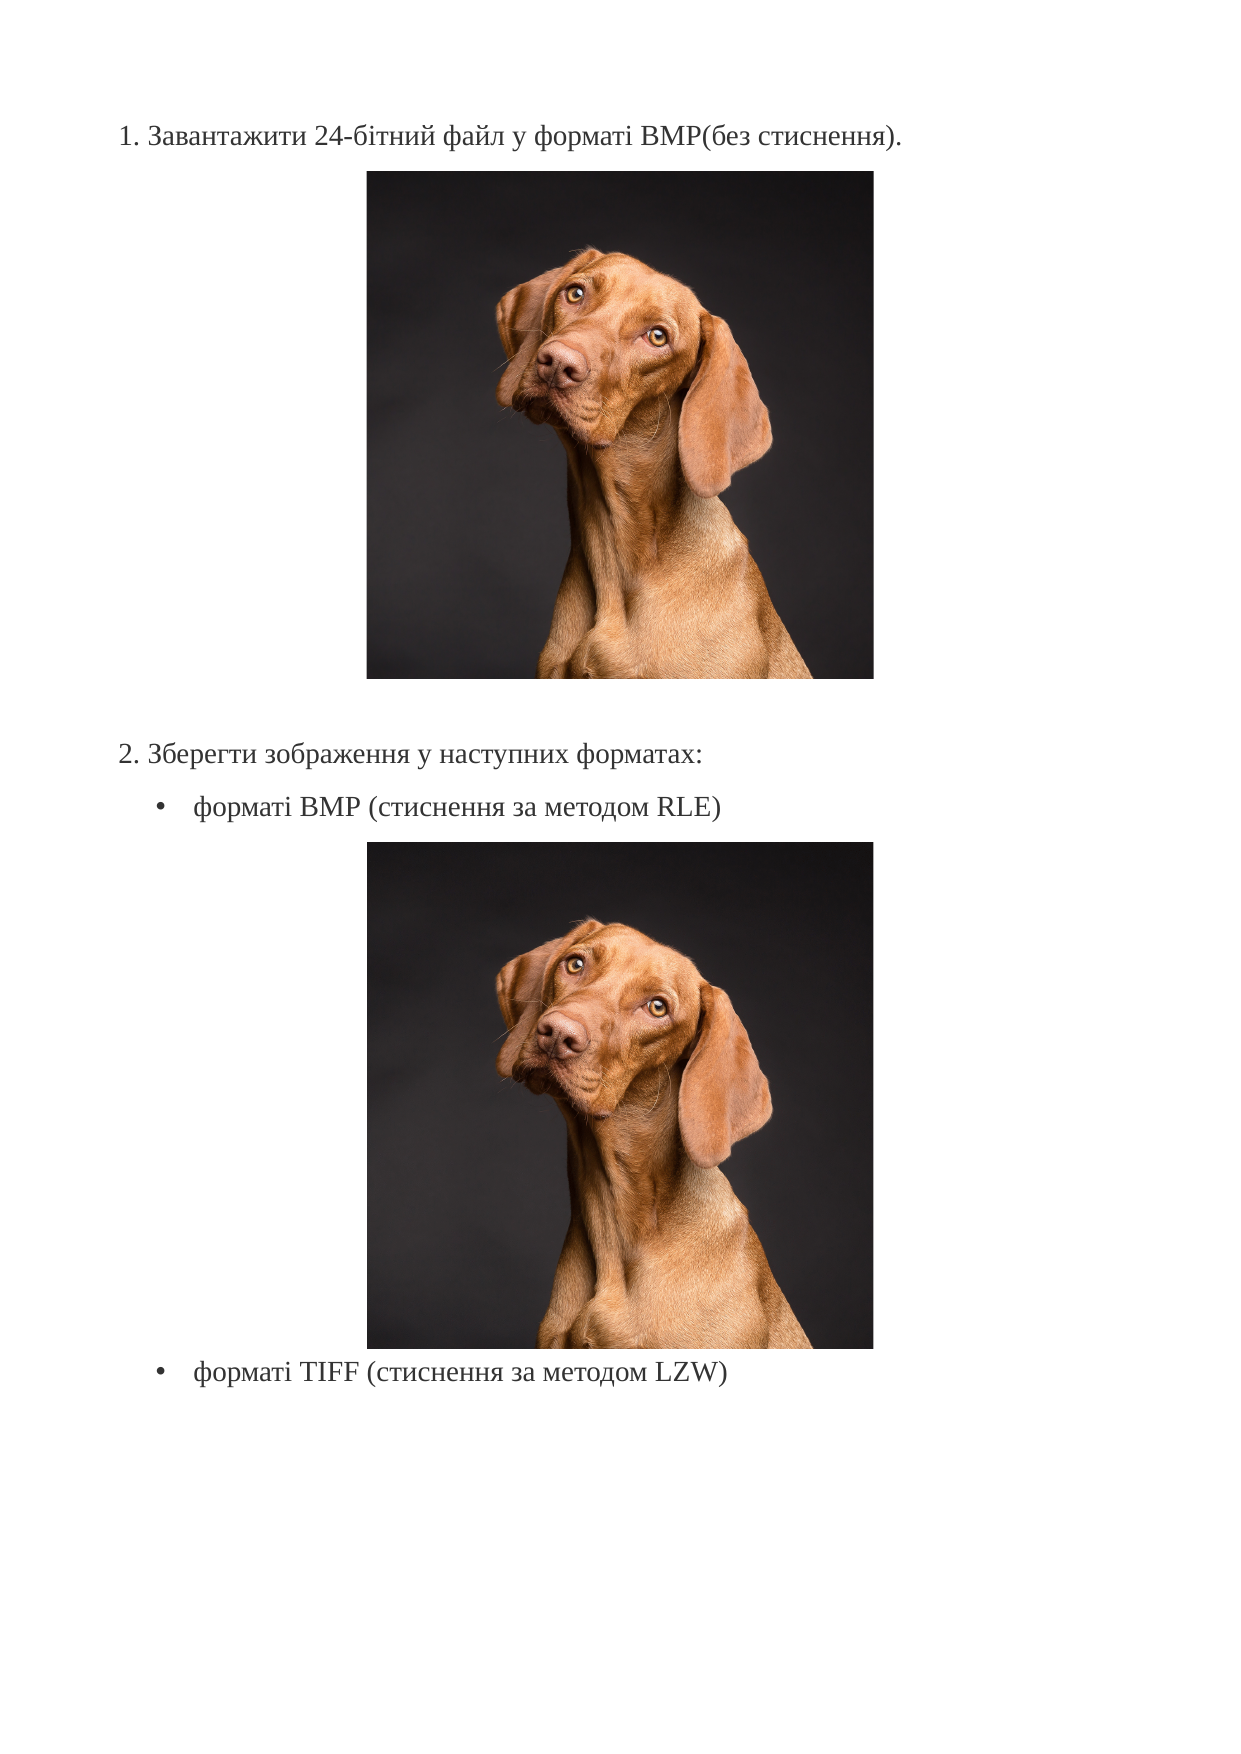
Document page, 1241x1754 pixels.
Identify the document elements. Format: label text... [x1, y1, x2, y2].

list форматі TIFF (стиснення за методом LZW) [156, 1267, 1122, 1388]
text 2. Зберегти зображення у наступних форматах: [118, 736, 1122, 770]
picture [367, 842, 874, 1349]
list форматі ВМР (стиснення за методом RLE) [156, 789, 1122, 823]
picture [366, 171, 874, 679]
text 1. Завантажити 24-бітний файл у форматі ВМР(без стиснення). [118, 118, 1122, 152]
